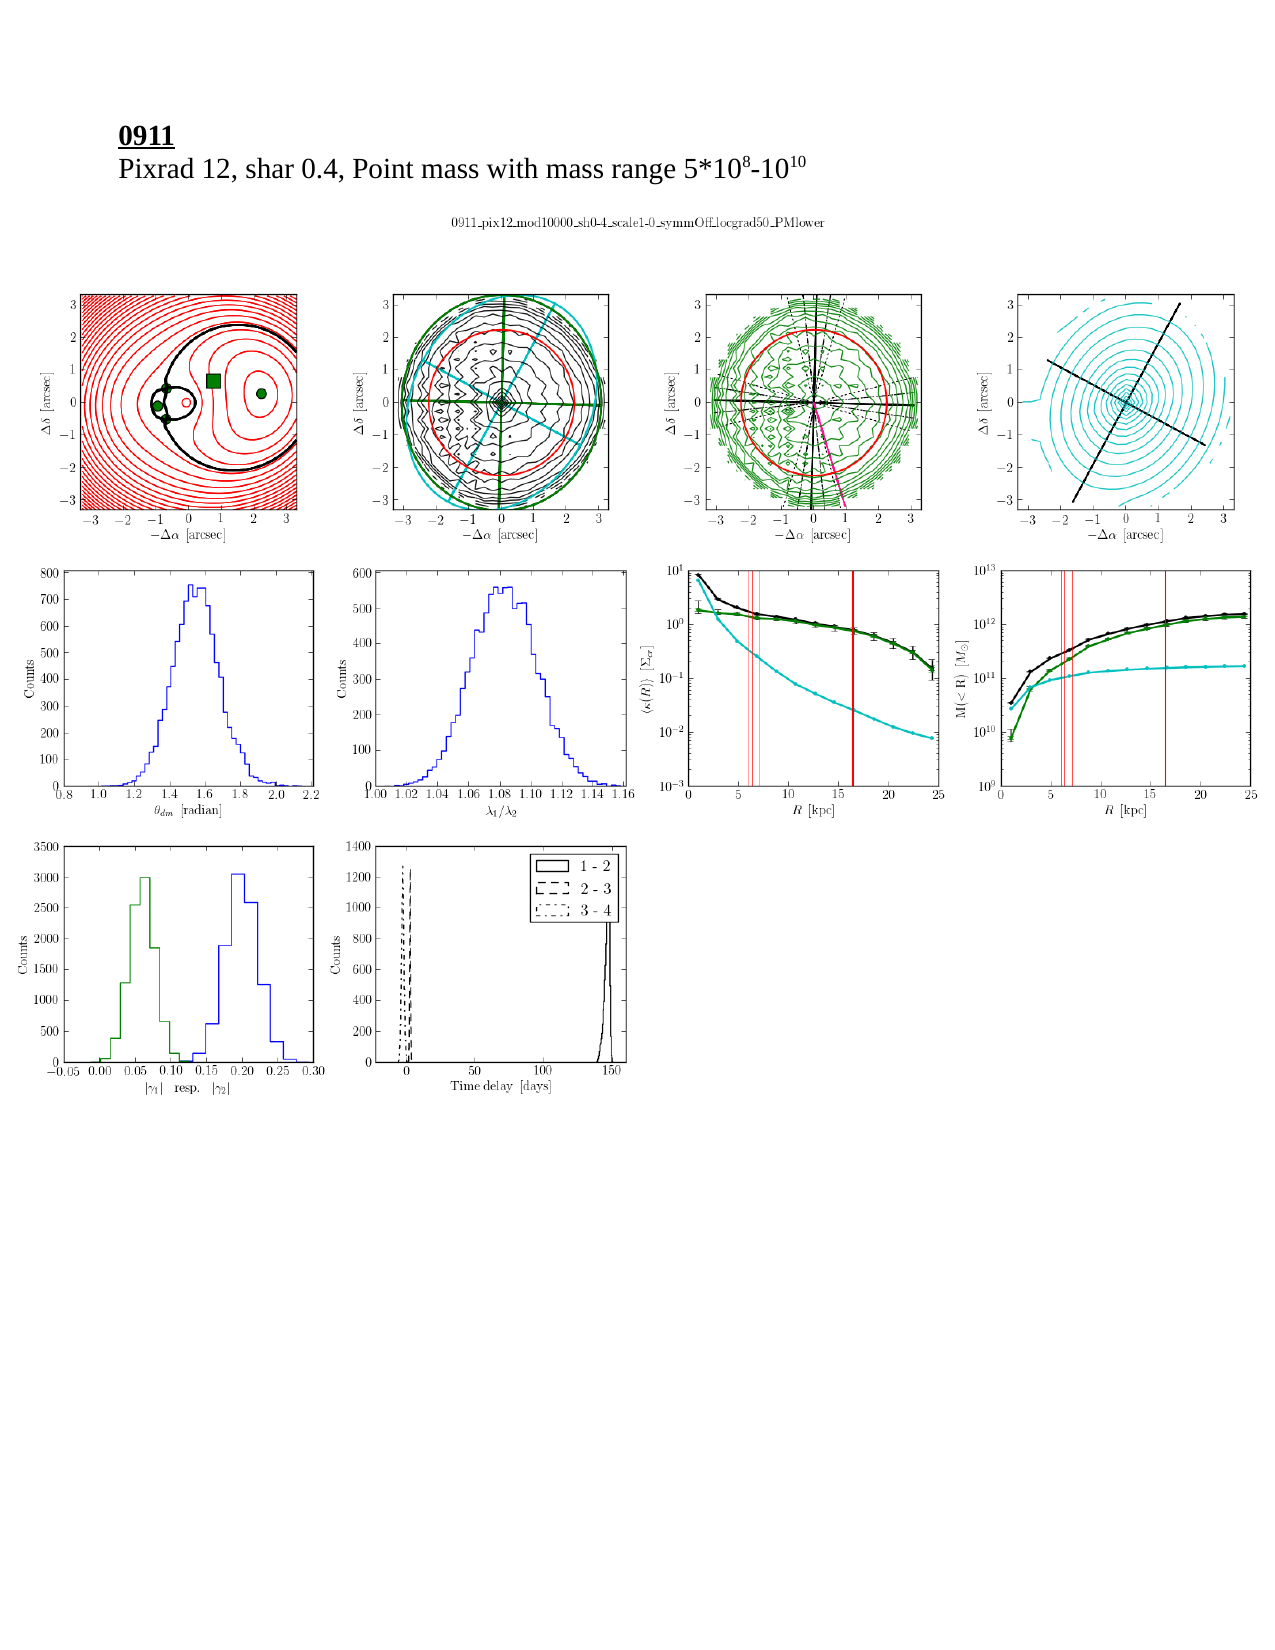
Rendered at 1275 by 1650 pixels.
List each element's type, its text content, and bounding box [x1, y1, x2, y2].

text Pixrad 12, shar 0.4, Point mass with mass range 5*108-1010 [118, 152, 1157, 185]
picture [0, 199, 1275, 1158]
text 0911 [118, 118, 1157, 152]
